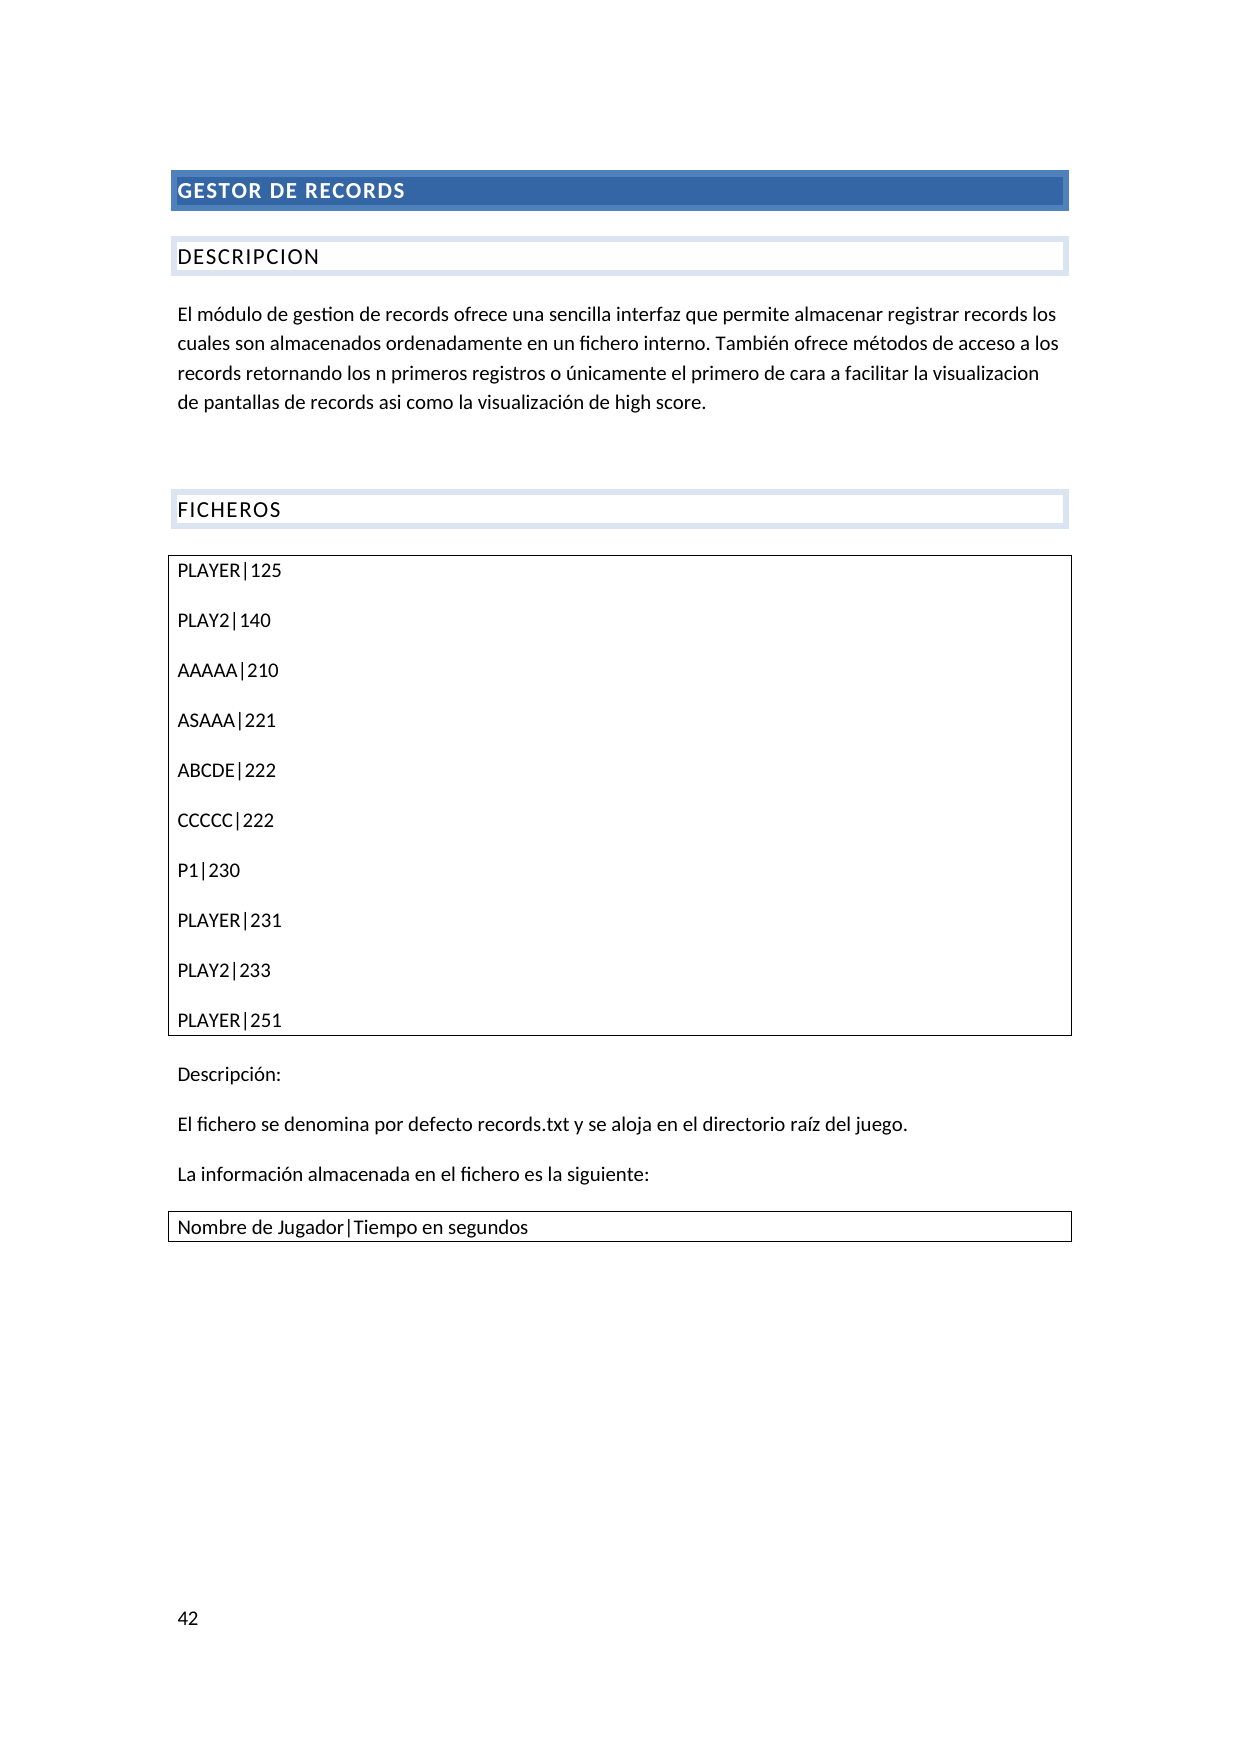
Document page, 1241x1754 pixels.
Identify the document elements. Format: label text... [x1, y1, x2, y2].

subtitle GESTOR DE RECORDS [177, 177, 1063, 205]
text PLAYER|251 [169, 1004, 1071, 1035]
text Descripción: [177, 1061, 1063, 1086]
text La información almacenada en el fichero es la siguiente: [177, 1161, 1063, 1186]
text P1|230 [169, 854, 1071, 883]
text PLAYER|231 [169, 904, 1071, 933]
text El fichero se denomina por defecto records.txt y se aloja en el directorio raíz del juego. [177, 1111, 1063, 1136]
subtitle FICHEROS [177, 495, 1063, 523]
text PLAY2|233 [169, 954, 1071, 983]
text Nombre de Jugador|Tiempo en segundos [169, 1212, 1071, 1241]
text PLAYER|125 [169, 556, 1071, 583]
subtitle DESCRIPCION [177, 242, 1063, 270]
text AAAAA|210 [169, 654, 1071, 683]
text ABCDE|222 [169, 754, 1071, 783]
text CCCCC|222 [169, 804, 1071, 833]
text El módulo de gestion de records ofrece una sencilla interfaz que permite almacenar registrar records los cuales son almacenados ordenadamente en un fichero interno. También ofrece métodos de acceso a los records retornando los n primeros registros o únicamente el primero de cara a facilitar la visualizacion de pantallas de records asi como la visualización de high score. [177, 301, 1063, 414]
text PLAY2|140 [169, 604, 1071, 633]
text ASAAA|221 [169, 704, 1071, 733]
